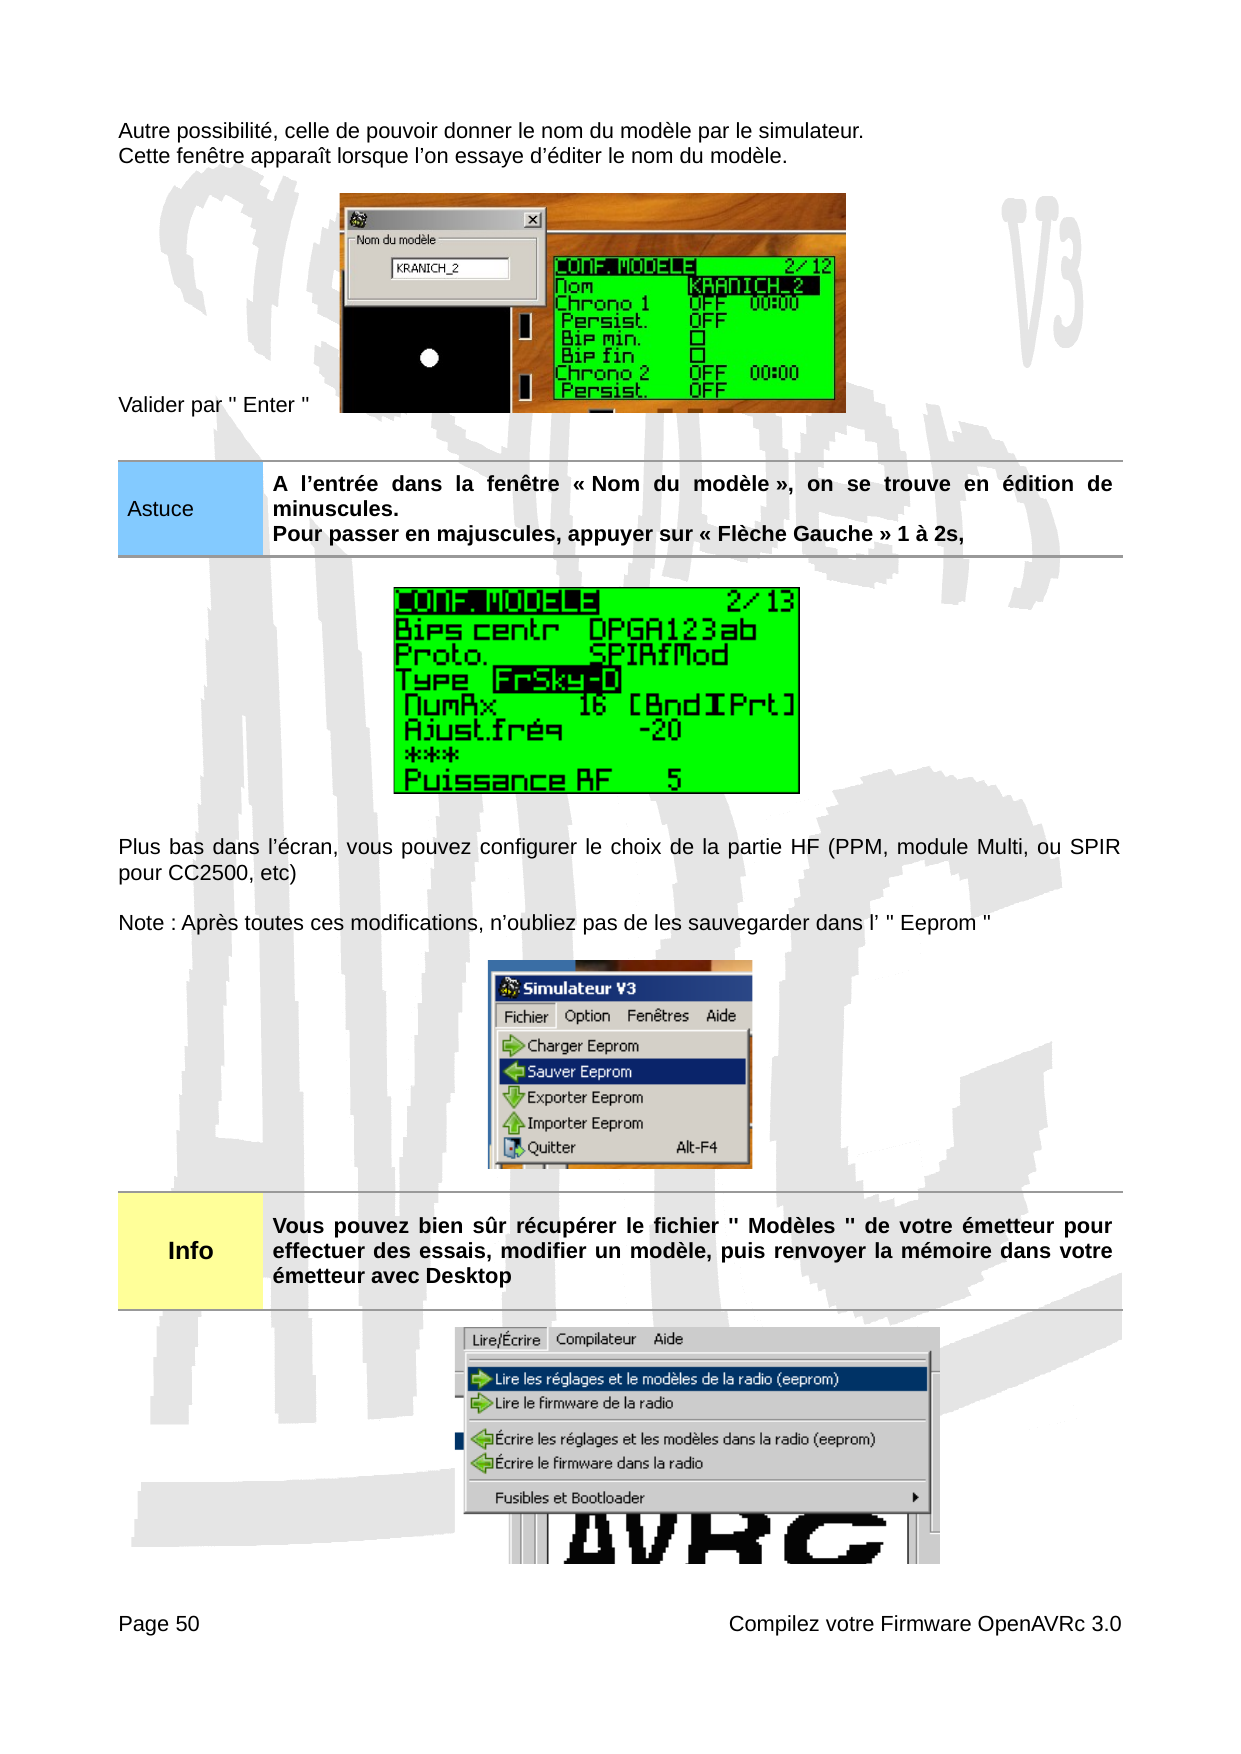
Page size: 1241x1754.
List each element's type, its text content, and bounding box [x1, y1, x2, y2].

picture [393, 587, 800, 794]
text Plus bas dans l’écran, vous pouvez configurer le choix de la partie HF (PPM, module Multi, ou SPIR pour CC2500, etc) [118, 834, 1122, 884]
text Valider par '' Enter '' [118, 194, 1122, 417]
text Autre possibilité, celle de pouvoir donner le nom du modèle par le simulateur. [118, 118, 1122, 143]
table_header Astuce [118, 462, 263, 555]
text Cette fenêtre apparaît lorsque l’on essaye d’éditer le nom du modèle. [118, 143, 1122, 168]
text Note : Après toutes ces modifications, n’oubliez pas de les sauvegarder dans l’ '' Eeprom '' [118, 910, 1122, 935]
picture [339, 193, 846, 413]
table_header A l’entrée dans la fenêtre « Nom du modèle », on se trouve en édition de minuscules. Pour passer en majuscules, appuyer sur « Flèche Gauche » 1 à 2s, [264, 462, 1122, 555]
table_header Info [118, 1193, 263, 1309]
table_header Vous pouvez bien sûr récupérer le fichier '' Modèles '' de votre émetteur pour effectuer des essais, modifier un modèle, puis renvoyer la mémoire dans votre émetteur avec Desktop [264, 1193, 1122, 1309]
